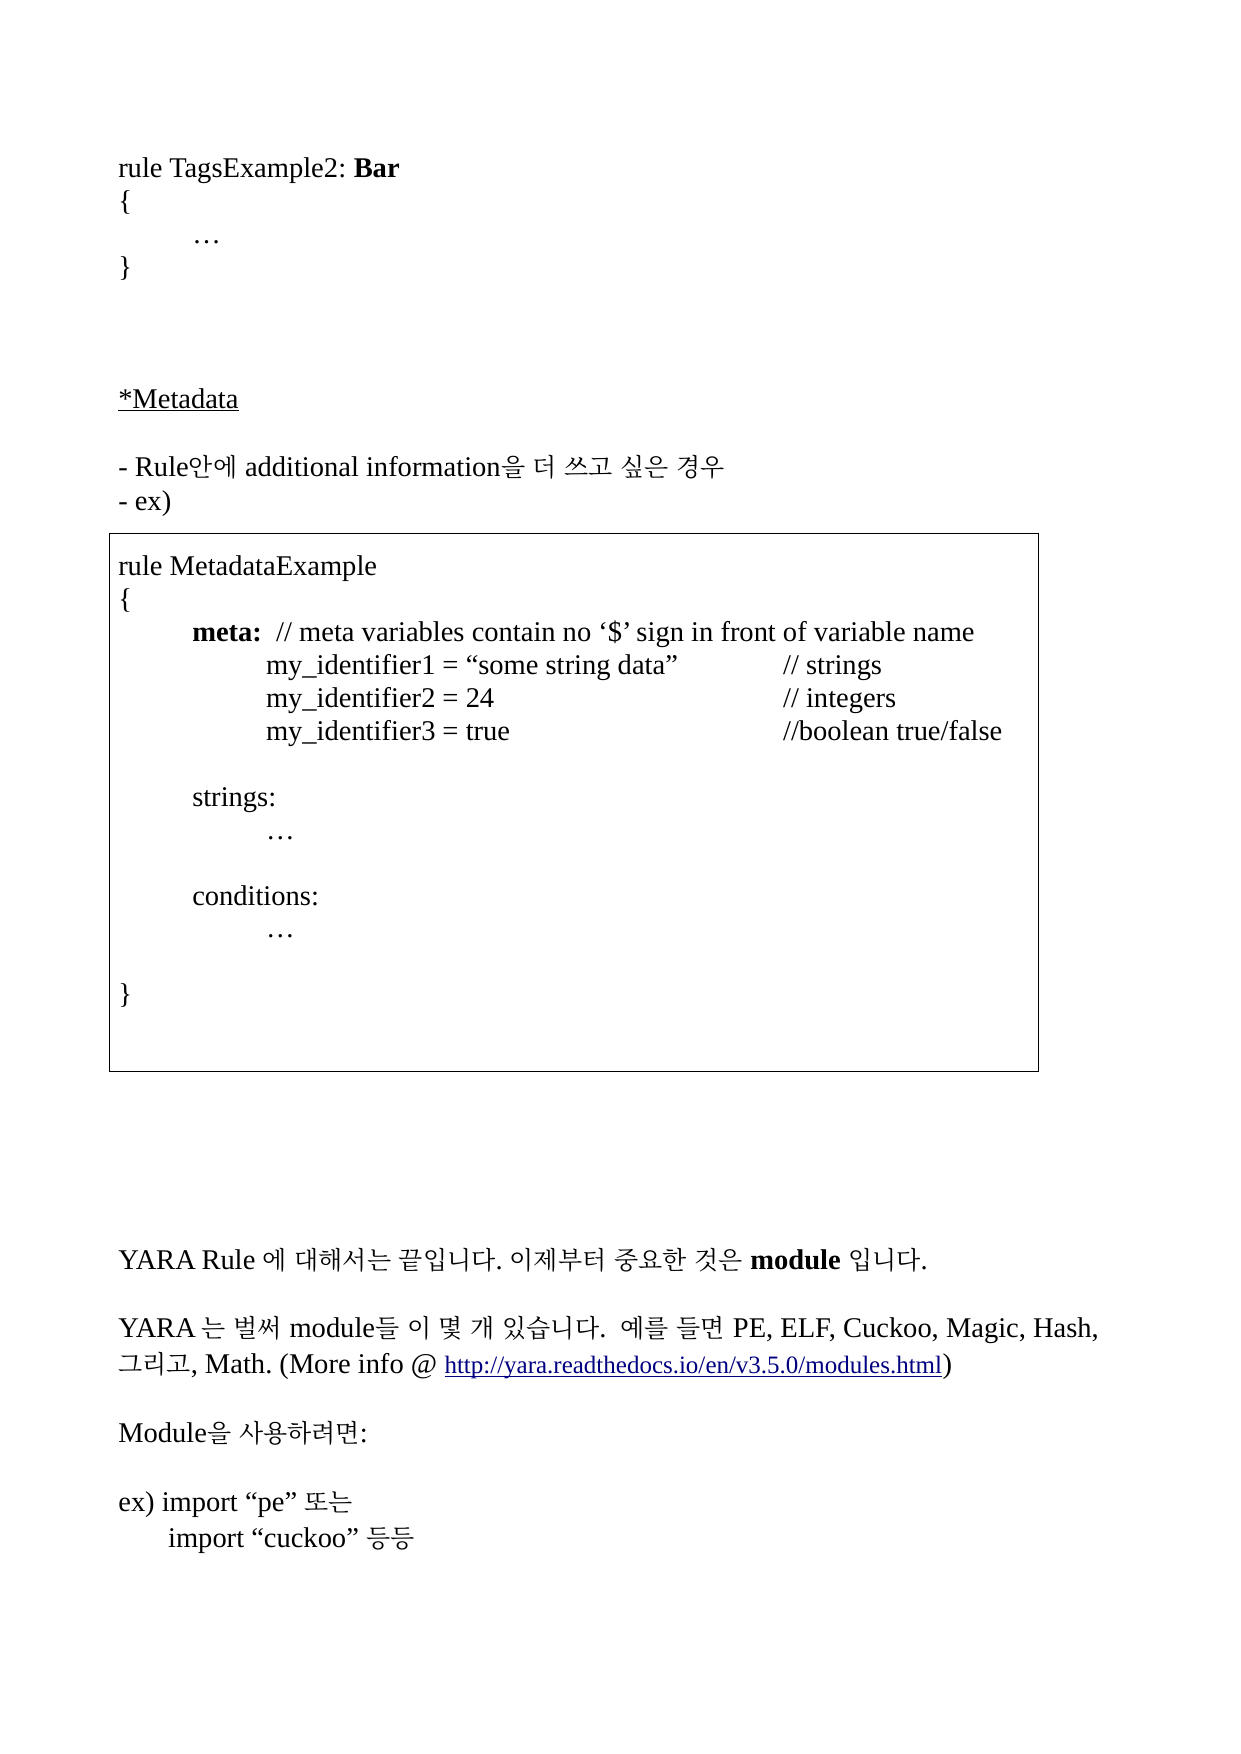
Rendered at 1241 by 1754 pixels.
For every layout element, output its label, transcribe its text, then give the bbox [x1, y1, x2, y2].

text [1039, 977, 1122, 1010]
text my_identifier2 = 24 // integers [118, 681, 1038, 714]
text [1039, 911, 1122, 944]
text { [118, 582, 1038, 615]
text … [118, 217, 1122, 250]
text *Metadata [118, 381, 1122, 414]
text strings: [118, 779, 1038, 812]
text … [118, 812, 1038, 845]
text [1039, 779, 1122, 812]
text [1039, 878, 1122, 911]
text Module을 사용하려면: [118, 1414, 1122, 1450]
text rule MetadataExample [118, 549, 1038, 582]
text YARA 는 벌써 module들 이 몇 개 있습니다. 예를 들면 PE, ELF, Cuckoo, Magic, Hash, 그리고, Math. (More info @ http://yara.readthedocs.io/en/v3.5.0/modules.html) [118, 1309, 1122, 1381]
text } [118, 977, 1038, 1010]
text [1039, 615, 1122, 648]
text import “cuckoo” 등등 [118, 1519, 1122, 1555]
text } [118, 250, 1122, 283]
text YARA Rule 에 대해서는 끝입니다. 이제부터 중요한 것은 module 입니다. [118, 1240, 1122, 1276]
text … [118, 911, 1038, 944]
text [1039, 648, 1122, 681]
text [1039, 582, 1122, 615]
text [1039, 681, 1122, 714]
text meta: // meta variables contain no ‘$’ sign in front of variable name [118, 615, 1038, 648]
text conditions: [118, 878, 1038, 911]
text { [118, 184, 1122, 217]
text - Rule안에 additional information을 더 쓰고 싶은 경우 [118, 447, 1122, 483]
text rule TagsExample2: Bar [118, 151, 1122, 184]
text [1039, 714, 1122, 747]
text - ex) [118, 483, 1122, 516]
text my_identifier1 = “some string data” // strings [118, 648, 1038, 681]
text [1039, 812, 1122, 845]
text [1039, 549, 1122, 582]
text ex) import “pe” 또는 [118, 1483, 1122, 1519]
text my_identifier3 = true //boolean true/false [118, 714, 1038, 747]
